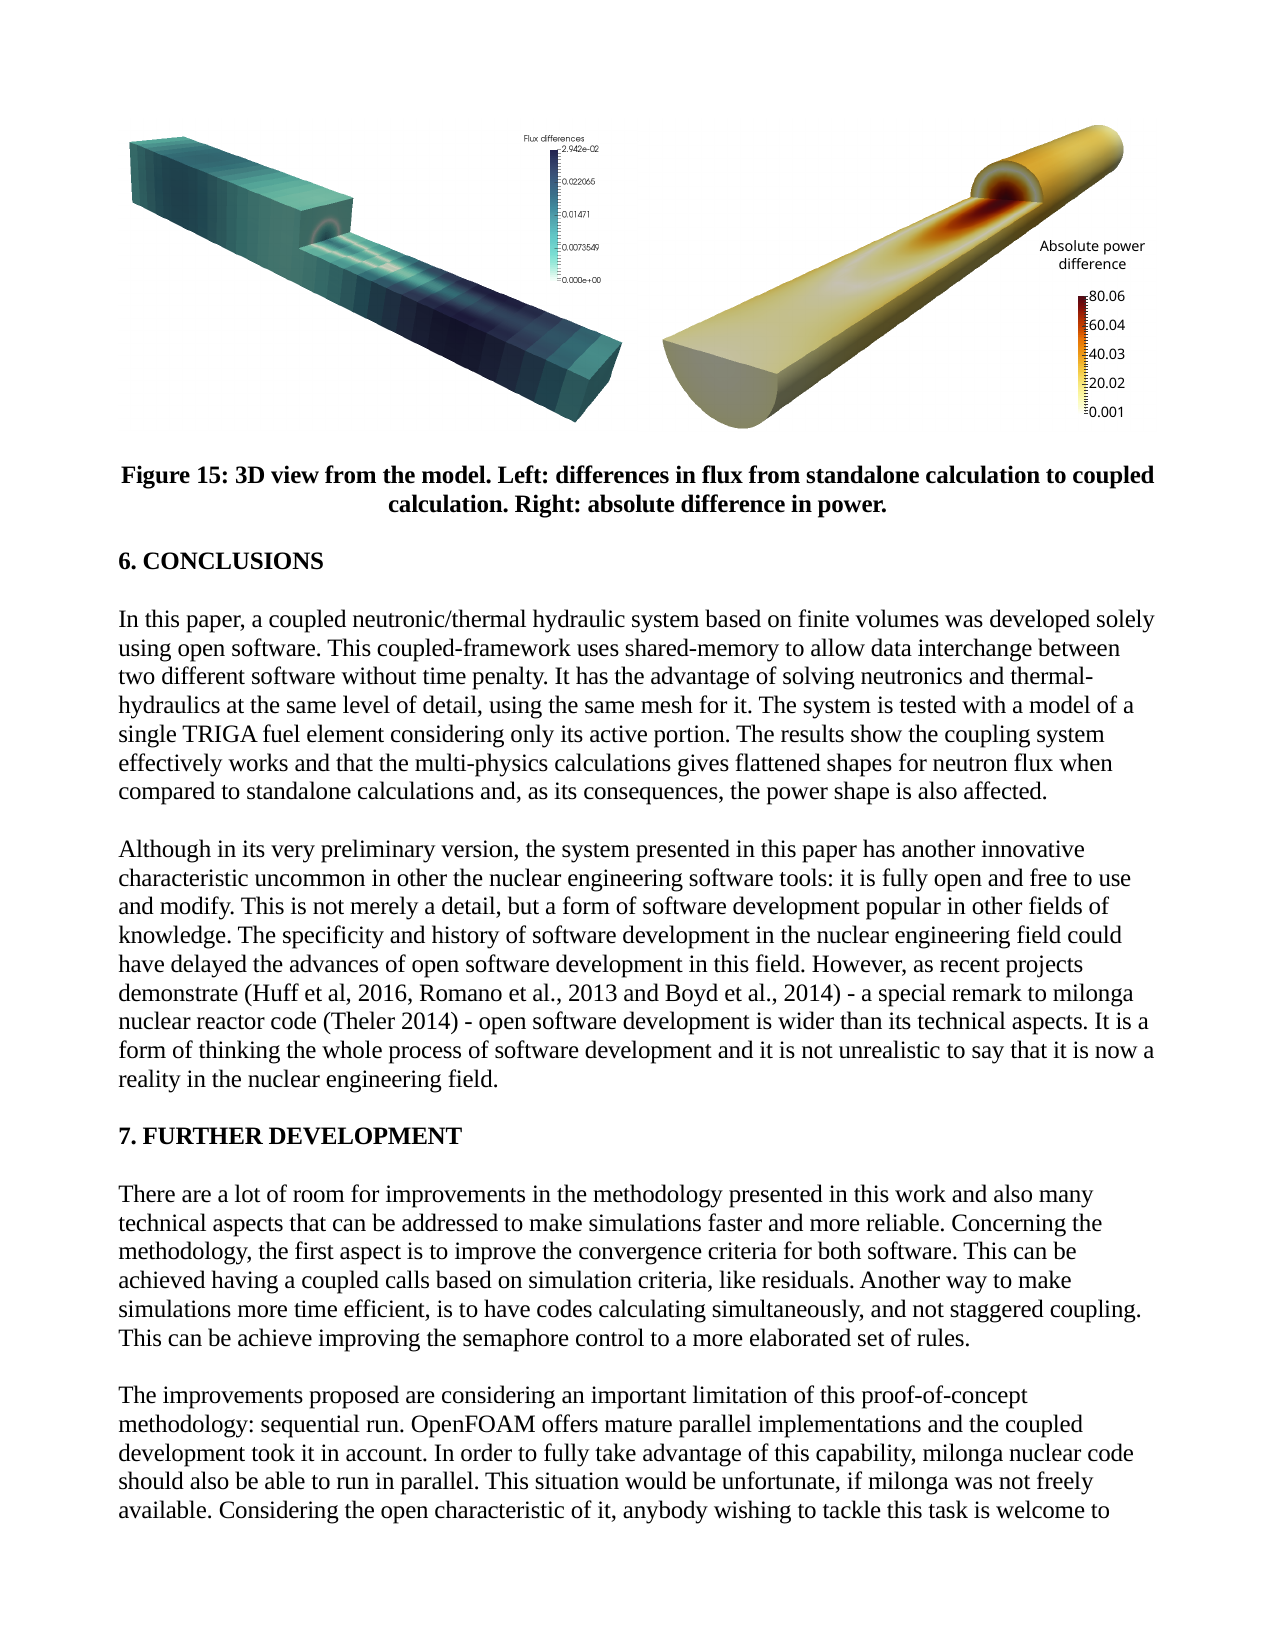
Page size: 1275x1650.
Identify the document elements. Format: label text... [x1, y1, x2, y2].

picture [118, 118, 637, 431]
text 7. FURTHER DEVELOPMENT [118, 1121, 1157, 1150]
text There are a lot of room for improvements in the methodology presented in this work and also many technical aspects that can be addressed to make simulations faster and more reliable. Concerning the methodology, the first aspect is to improve the convergence criteria for both software. This can be achieved having a coupled calls based on simulation criteria, like residuals. Another way to make simulations more time efficient, is to have codes calculating simultaneously, and not staggered coupling. This can be achieve improving the semaphore control to a more elaborated set of rules. [118, 1179, 1157, 1351]
table_header [118, 431, 637, 460]
text Although in its very preliminary version, the system presented in this paper has another innovative characteristic uncommon in other the nuclear engineering software tools: it is fully open and free to use and modify. This is not merely a detail, but a form of software development popular in other fields of knowledge. The specificity and history of software development in the nuclear engineering field could have delayed the advances of open software development in this field. However, as recent projects demonstrate (Huff et al, 2016, Romano et al., 2013 and Boyd et al., 2014) - a special remark to milonga nuclear reactor code (Theler 2014) - open software development is wider than its technical aspects. It is a form of thinking the whole process of software development and it is not unrealistic to say that it is now a reality in the nuclear engineering field. [118, 834, 1157, 1093]
text The improvements proposed are considering an important limitation of this proof-of-concept methodology: sequential run. OpenFOAM offers mature parallel implementations and the coupled development took it in account. In order to fully take advantage of this capability, milonga nuclear code should also be able to run in parallel. This situation would be unfortunate, if milonga was not freely available. Considering the open characteristic of it, anybody wishing to tackle this task is welcome to [118, 1380, 1157, 1524]
text In this paper, a coupled neutronic/thermal hydraulic system based on finite volumes was developed solely using open software. This coupled-framework uses shared-memory to allow data interchange between two different software without time penalty. It has the advantage of solving neutronics and thermal-hydraulics at the same level of detail, using the same mesh for it. The system is tested with a model of a single TRIGA fuel element considering only its active portion. The results show the coupling system effectively works and that the multi-physics calculations gives flattened shapes for neutron flux when compared to standalone calculations and, as its consequences, the power shape is also affected. [118, 604, 1157, 805]
table_header [638, 432, 1157, 460]
text 6. CONCLUSIONS [118, 546, 1157, 575]
text Figure 15: 3D view from the model. Left: differences in flux from standalone calculation to coupled calculation. Right: absolute difference in power. [118, 460, 1157, 518]
